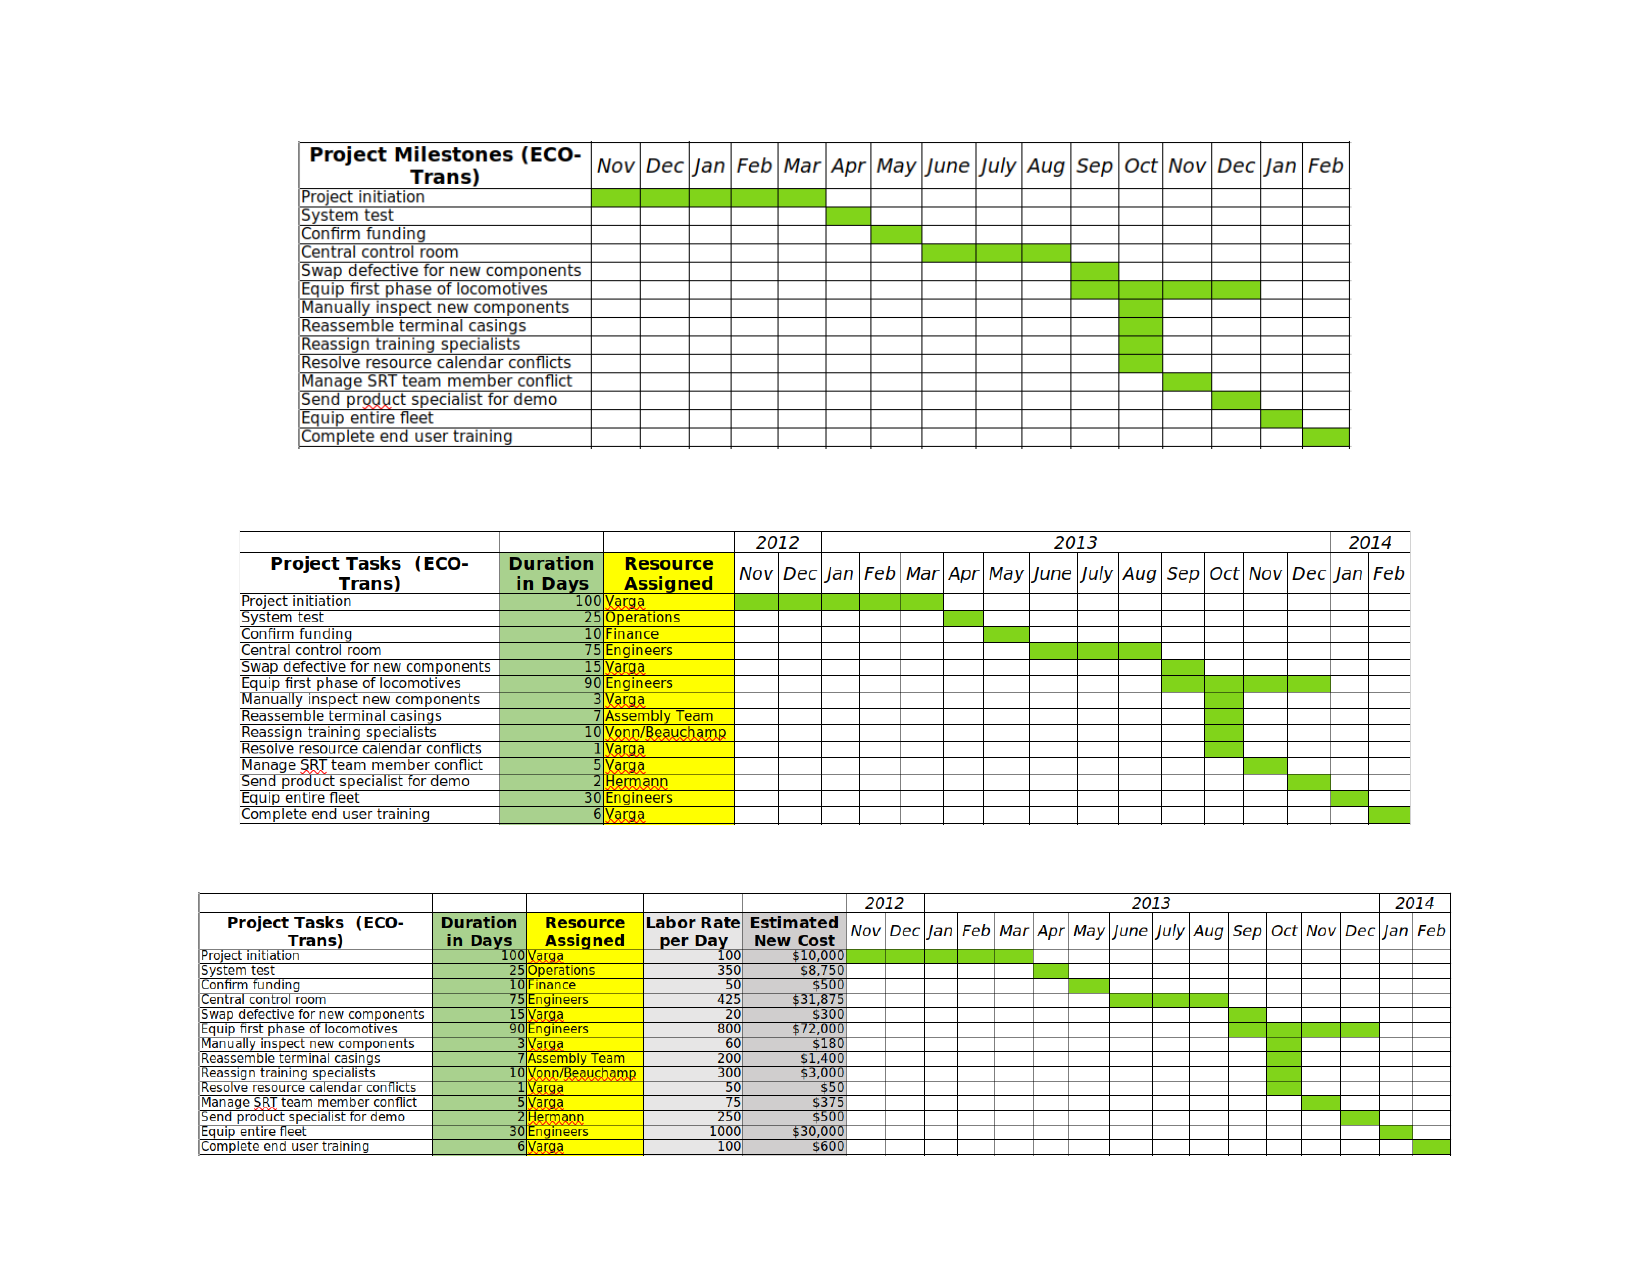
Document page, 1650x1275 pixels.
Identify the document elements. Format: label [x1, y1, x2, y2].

picture [198, 892, 1452, 1156]
picture [239, 530, 1411, 825]
picture [298, 141, 1352, 449]
